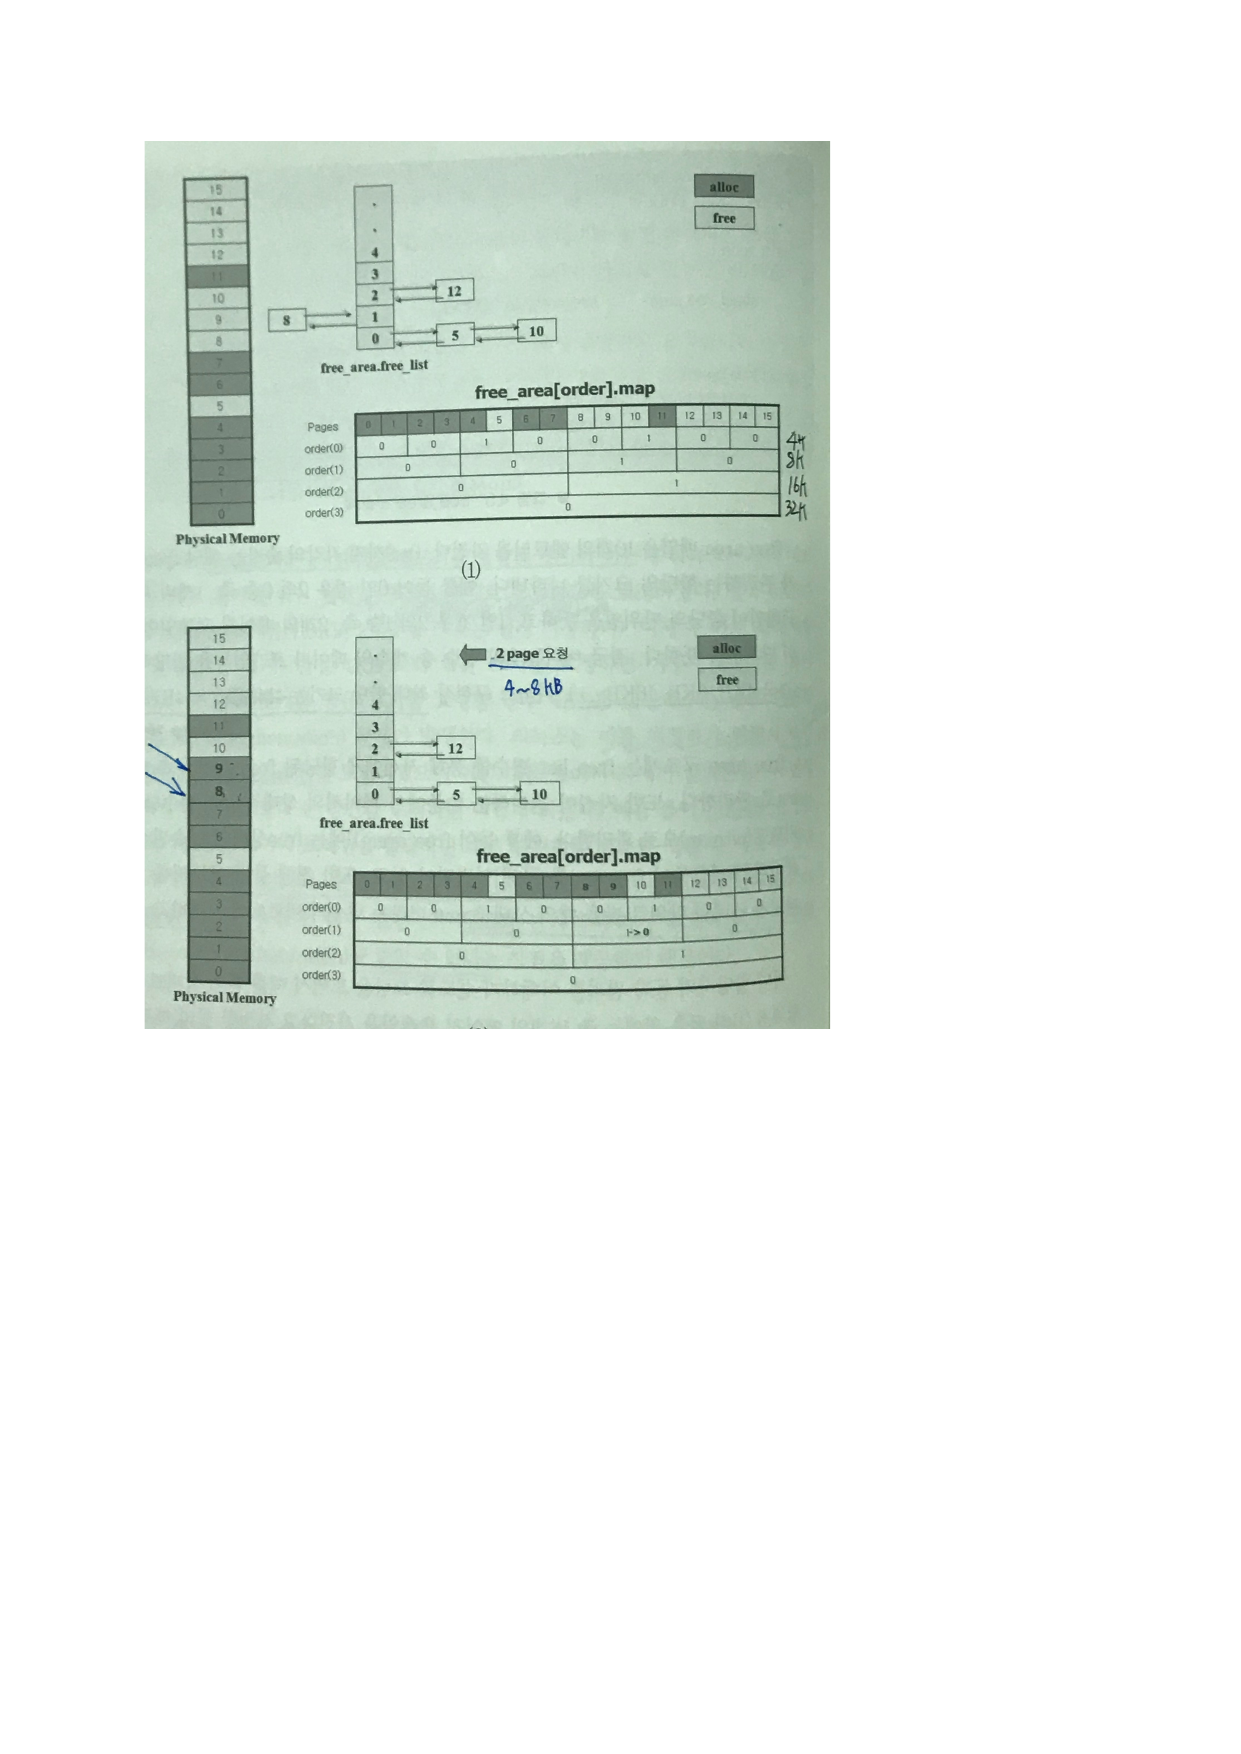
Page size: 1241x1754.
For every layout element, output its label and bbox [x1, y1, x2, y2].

picture [144, 190, 831, 1029]
